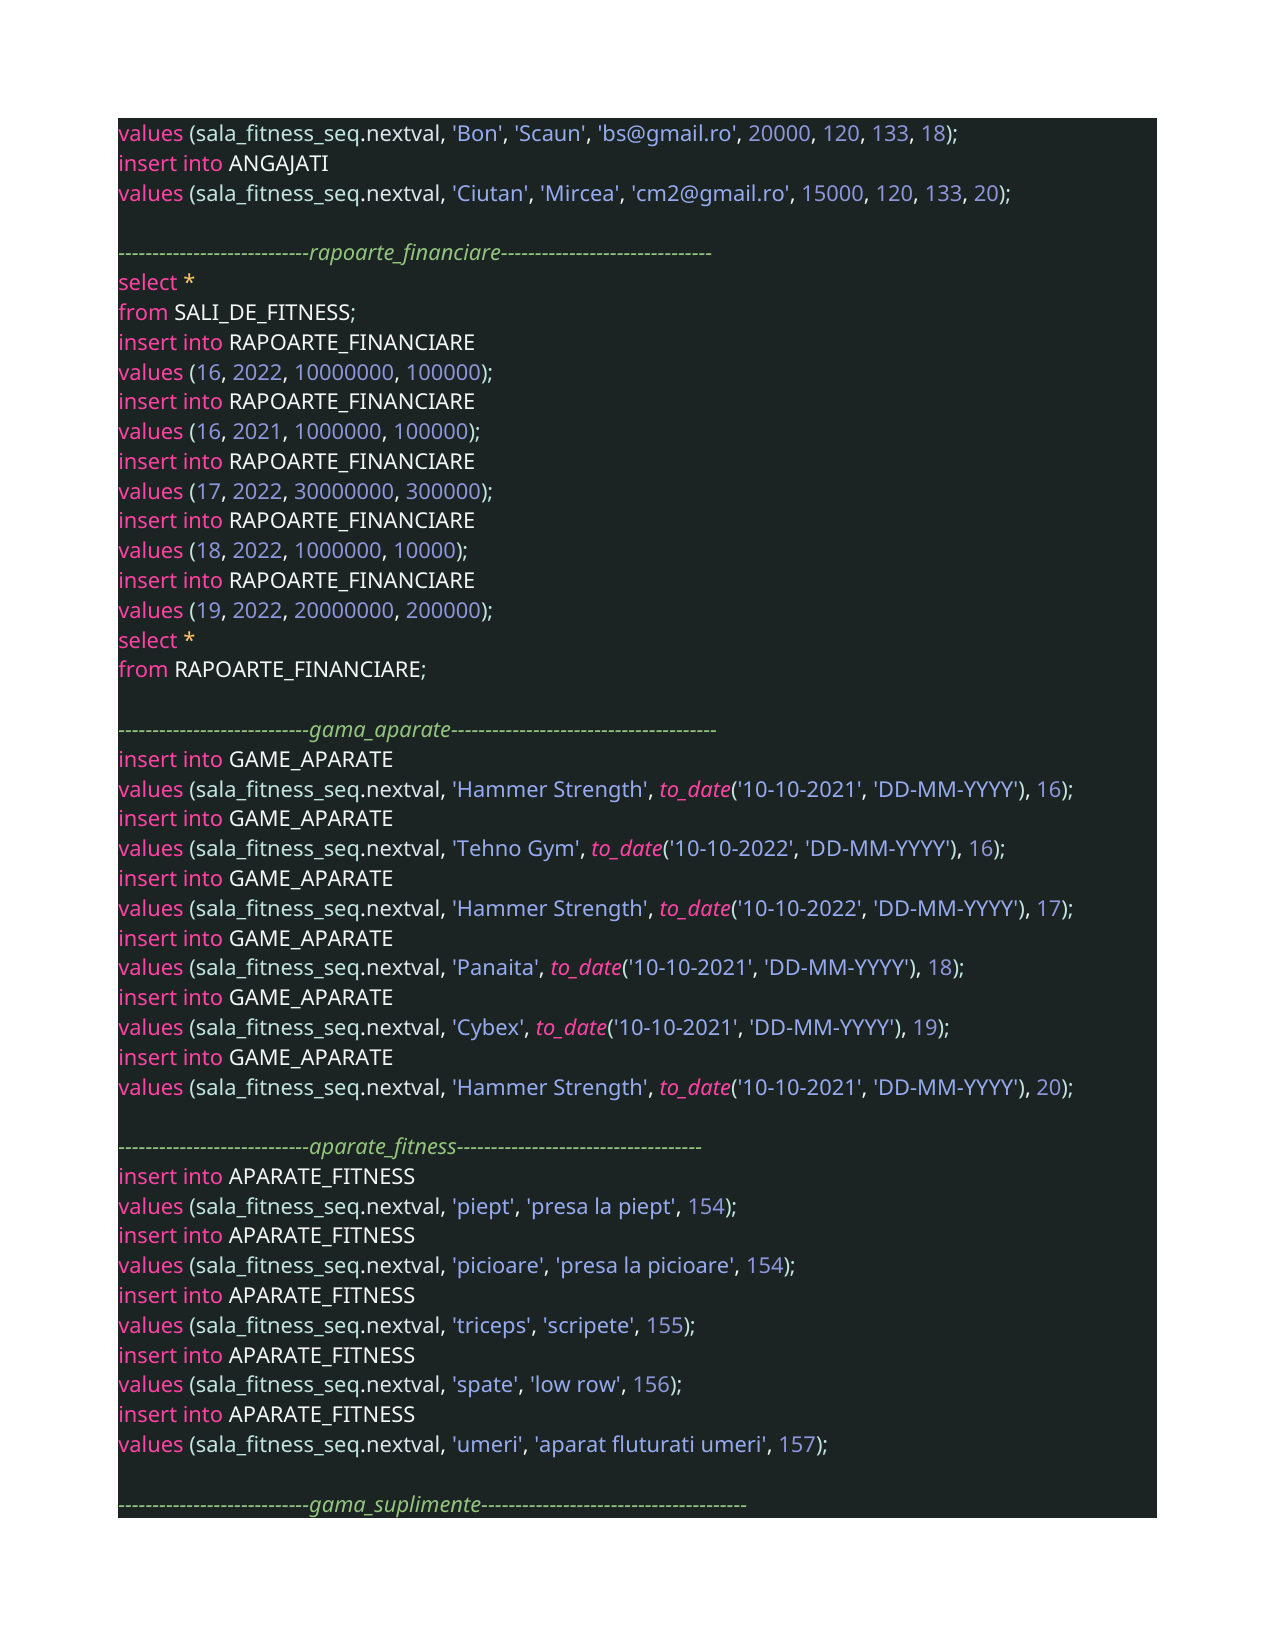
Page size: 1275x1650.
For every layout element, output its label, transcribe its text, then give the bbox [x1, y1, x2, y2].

text values (sala_fitness_seq.nextval, 'Bon', 'Scaun', 'bs@gmail.ro', 20000, 120, 133, 18); insert into ANGAJATI values (sala_fitness_seq.nextval, 'Ciutan', 'Mircea', 'cm2@gmail.ro', 15000, 120, 133, 20); ----------------------------rapoarte_financiare------------------------------- select * from SALI_DE_FITNESS; insert into RAPOARTE_FINANCIARE values (16, 2022, 10000000, 100000); insert into RAPOARTE_FINANCIARE values (16, 2021, 1000000, 100000); insert into RAPOARTE_FINANCIARE values (17, 2022, 30000000, 300000); insert into RAPOARTE_FINANCIARE values (18, 2022, 1000000, 10000); insert into RAPOARTE_FINANCIARE values (19, 2022, 20000000, 200000); select * from RAPOARTE_FINANCIARE; ----------------------------gama_aparate--------------------------------------- insert into GAME_APARATE values (sala_fitness_seq.nextval, 'Hammer Strength', to_date('10-10-2021', 'DD-MM-YYYY'), 16); insert into GAME_APARATE values (sala_fitness_seq.nextval, 'Tehno Gym', to_date('10-10-2022', 'DD-MM-YYYY'), 16); insert into GAME_APARATE values (sala_fitness_seq.nextval, 'Hammer Strength', to_date('10-10-2022', 'DD-MM-YYYY'), 17); insert into GAME_APARATE values (sala_fitness_seq.nextval, 'Panaita', to_date('10-10-2021', 'DD-MM-YYYY'), 18); insert into GAME_APARATE values (sala_fitness_seq.nextval, 'Cybex', to_date('10-10-2021', 'DD-MM-YYYY'), 19); insert into GAME_APARATE values (sala_fitness_seq.nextval, 'Hammer Strength', to_date('10-10-2021', 'DD-MM-YYYY'), 20); ----------------------------aparate_fitness------------------------------------ insert into APARATE_FITNESS values (sala_fitness_seq.nextval, 'piept', 'presa la piept', 154); insert into APARATE_FITNESS values (sala_fitness_seq.nextval, 'picioare', 'presa la picioare', 154); insert into APARATE_FITNESS values (sala_fitness_seq.nextval, 'triceps', 'scripete', 155); insert into APARATE_FITNESS values (sala_fitness_seq.nextval, 'spate', 'low row', 156); insert into APARATE_FITNESS values (sala_fitness_seq.nextval, 'umeri', 'aparat fluturati umeri', 157); ----------------------------gama_suplimente--------------------------------------- [118, 118, 1157, 1518]
